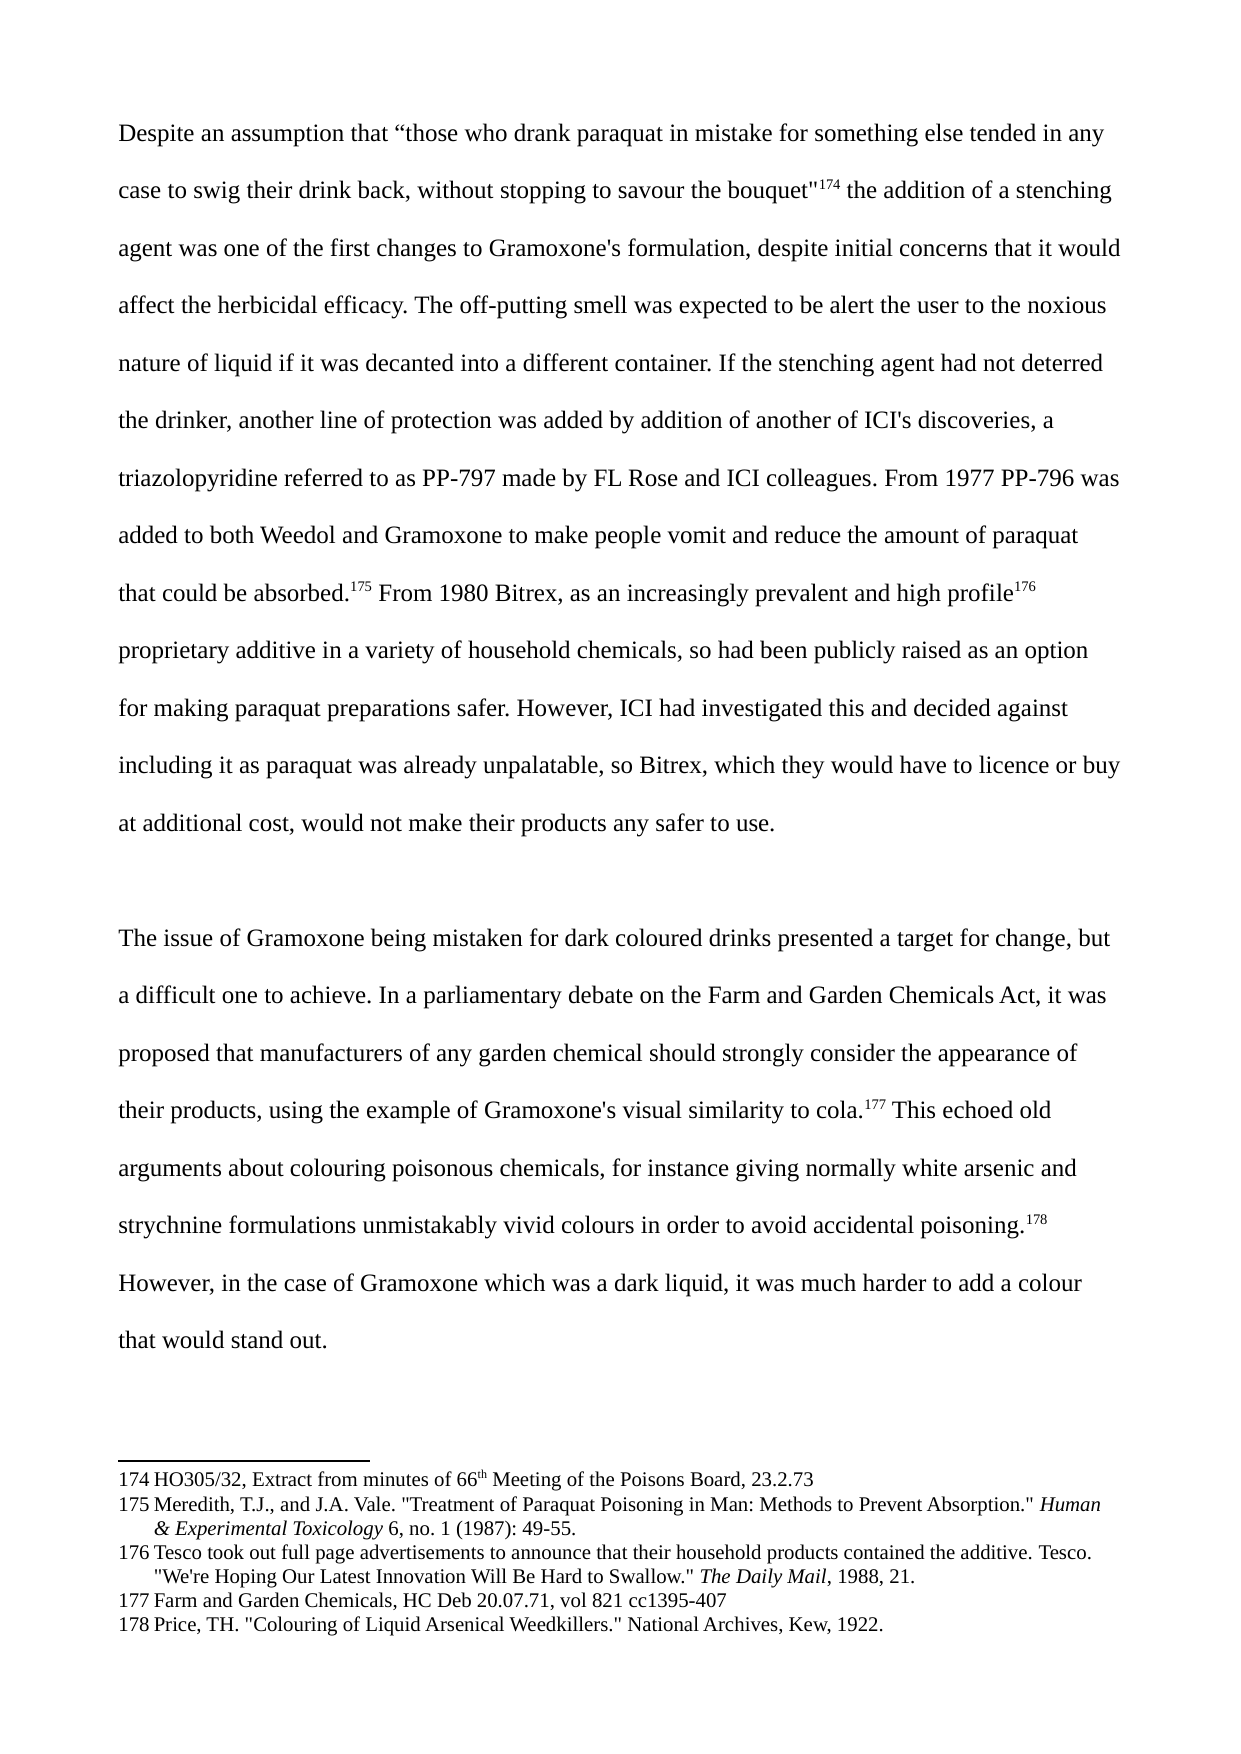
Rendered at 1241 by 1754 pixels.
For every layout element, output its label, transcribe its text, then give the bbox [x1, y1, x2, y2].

text Price, TH. "Colouring of Liquid Arsenical Weedkillers." National Archives, Kew, 1922. [118, 1612, 1122, 1636]
text Tesco took out full page advertisements to announce that their household products contained the additive. Tesco. "We're Hoping Our Latest Innovation Will Be Hard to Swallow." The Daily Mail, 1988, 21. [118, 1539, 1122, 1588]
text Despite an assumption that “those who drank paraquat in mistake for something else tended in any case to swig their drink back, without stopping to savour the bouquet" the addition of a stenching agent was one of the first changes to Gramoxone's formulation, despite initial concerns that it would affect the herbicidal efficacy. The off-putting smell was expected to be alert the user to the noxious nature of liquid if it was decanted into a different container. If the stenching agent had not deterred the drinker, another line of protection was added by addition of another of ICI's discoveries, a triazolopyridine referred to as PP-797 made by FL Rose and ICI colleagues. From 1977 PP-796 was added to both Weedol and Gramoxone to make people vomit and reduce the amount of paraquat that could be absorbed. From 1980 Bitrex, as an increasingly prevalent and high profile proprietary additive in a variety of household chemicals, so had been publicly raised as an option for making paraquat preparations safer. However, ICI had investigated this and decided against including it as paraquat was already unpalatable, so Bitrex, which they would have to licence or buy at additional cost, would not make their products any safer to use. [118, 118, 1122, 837]
text The issue of Gramoxone being mistaken for dark coloured drinks presented a target for change, but a difficult one to achieve. In a parliamentary debate on the Farm and Garden Chemicals Act, it was proposed that manufacturers of any garden chemical should strongly consider the appearance of their products, using the example of Gramoxone's visual similarity to cola. This echoed old arguments about colouring poisonous chemicals, for instance giving normally white arsenic and strychnine formulations unmistakably vivid colours in order to avoid accidental poisoning. However, in the case of Gramoxone which was a dark liquid, it was much harder to add a colour that would stand out. [118, 923, 1122, 1354]
text Meredith, T.J., and J.A. Vale. "Treatment of Paraquat Poisoning in Man: Methods to Prevent Absorption." Human & Experimental Toxicology 6, no. 1 (1987): 49-55. [118, 1491, 1122, 1539]
text Farm and Garden Chemicals, HC Deb 20.07.71, vol 821 cc1395-407 [118, 1588, 1122, 1612]
text HO305/32, Extract from minutes of 66th Meeting of the Poisons Board, 23.2.73 [118, 1467, 1122, 1491]
